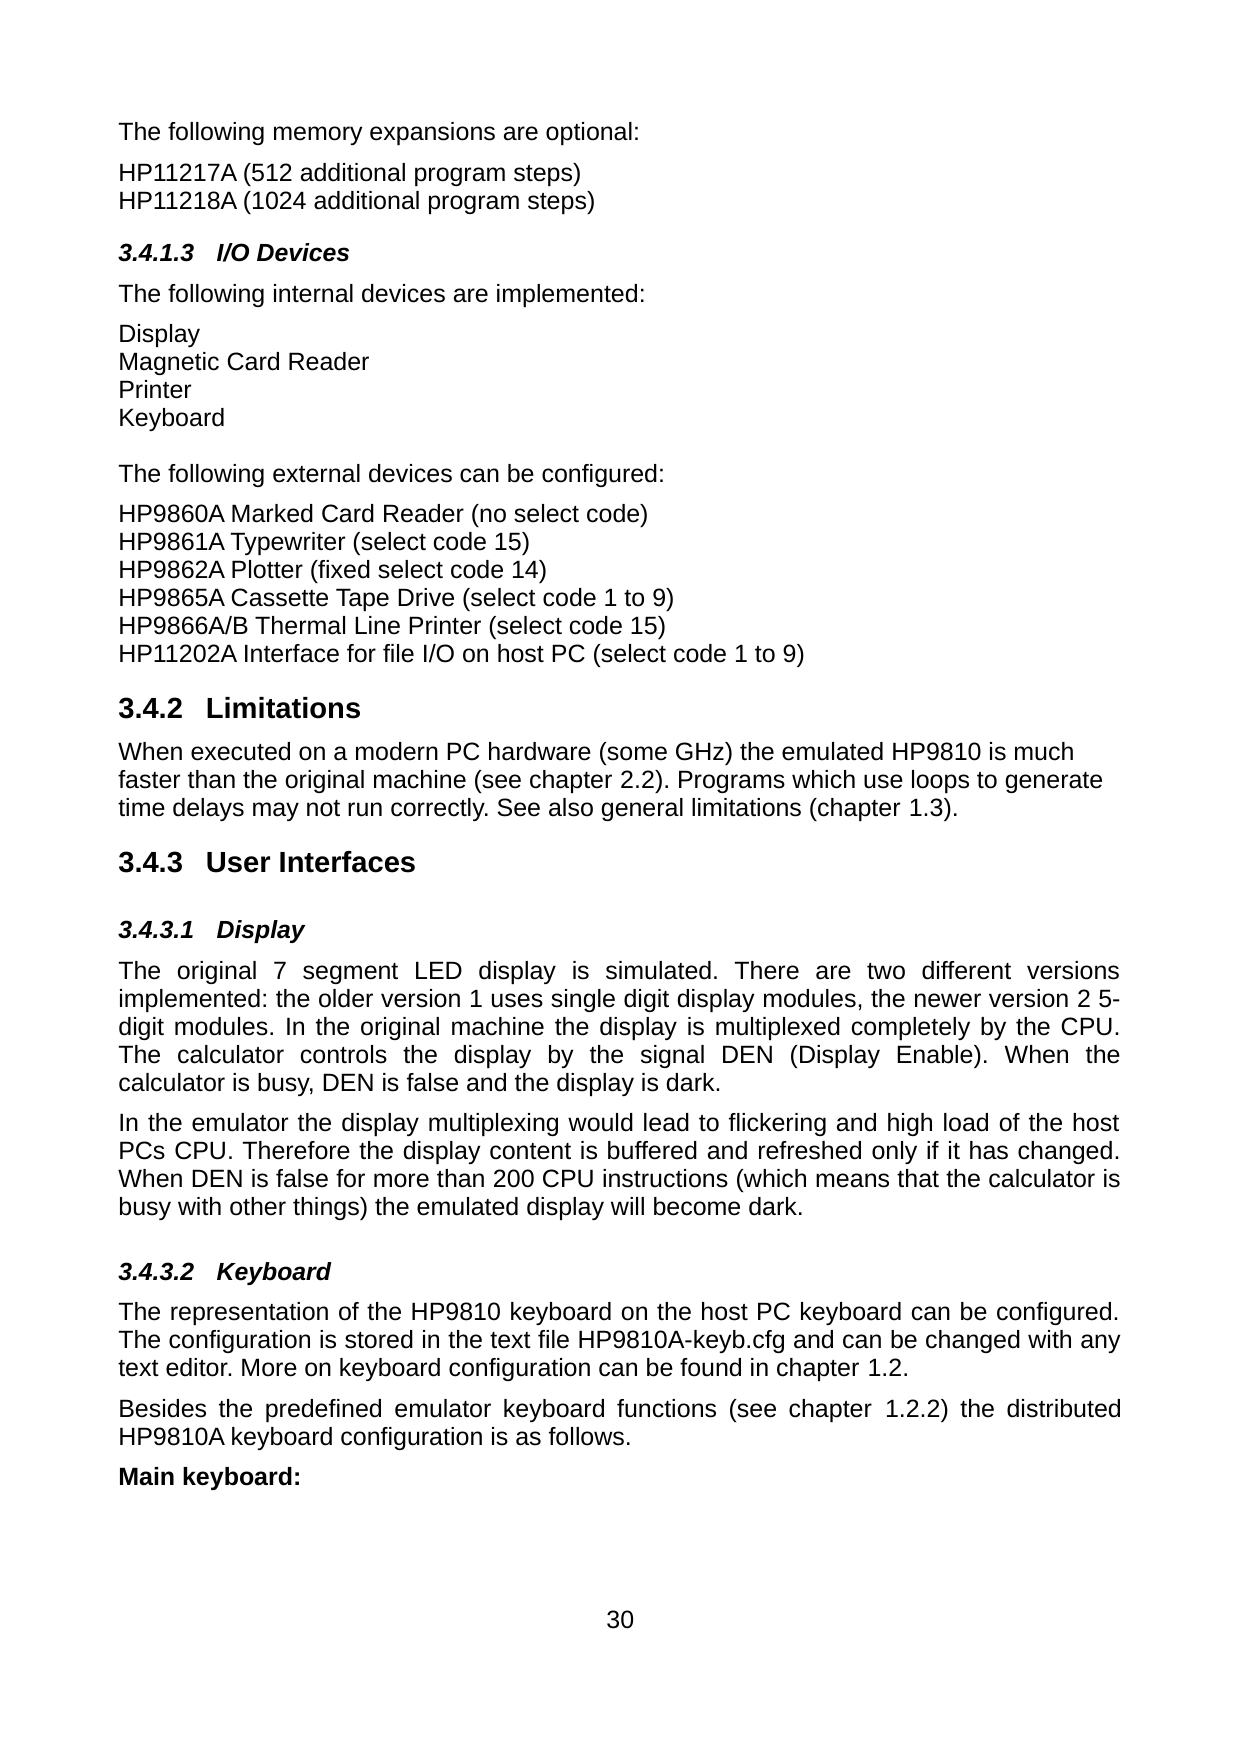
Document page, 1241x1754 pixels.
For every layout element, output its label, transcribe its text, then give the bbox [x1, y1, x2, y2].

text The following memory expansions are optional: [118, 118, 1122, 146]
subtitle Limitations [118, 692, 1122, 725]
text HP11202A Interface for file I/O on host PC (select code 1 to 9) [118, 639, 1122, 667]
text HP9865A Cassette Tape Drive (select code 1 to 9) [118, 584, 1122, 612]
text Printer [118, 376, 1122, 404]
text HP9860A Marked Card Reader (no select code) [118, 500, 1122, 528]
text When executed on a modern PC hardware (some GHz) the emulated HP9810 is much faster than the original machine (see chapter 2.2). Programs which use loops to generate time delays may not run correctly. See also general limitations (chapter 1.3). [118, 738, 1122, 821]
text HP11217A (512 additional program steps) [118, 158, 1122, 186]
text The representation of the HP9810 keyboard on the host PC keyboard can be configured. The configuration is stored in the text file HP9810A-keyb.cfg and can be changed with any text editor. More on keyboard configuration can be found in chapter 1.2. [118, 1298, 1122, 1382]
text Display [118, 320, 1122, 348]
text HP11218A (1024 additional program steps) [118, 186, 1122, 214]
text The following external devices can be configured: [118, 459, 1122, 487]
text Main keyboard: [118, 1463, 1122, 1491]
subtitle Keyboard [118, 1258, 1122, 1286]
subtitle User Interfaces [118, 846, 1122, 879]
subtitle I/O Devices [118, 239, 1122, 267]
text In the emulator the display multiplexing would lead to flickering and high load of the host PCs CPU. Therefore the display content is buffered and refreshed only if it has changed. When DEN is false for more than 200 CPU instructions (which means that the calculator is busy with other things) the emulated display will become dark. [118, 1109, 1122, 1220]
text Besides the predefined emulator keyboard functions (see chapter 1.2.2) the distributed HP9810A keyboard configuration is as follows. [118, 1394, 1122, 1450]
text HP9861A Typewriter (select code 15) [118, 528, 1122, 556]
text Keyboard [118, 404, 1122, 432]
text The original 7 segment LED display is simulated. There are two different versions implemented: the older version 1 uses single digit display modules, the newer version 2 5-digit modules. In the original machine the display is multiplexed completely by the CPU. The calculator controls the display by the signal DEN (Display Enable). When the calculator is busy, DEN is false and the display is dark. [118, 957, 1122, 1096]
text HP9866A/B Thermal Line Printer (select code 15) [118, 612, 1122, 639]
text The following internal devices are implemented: [118, 279, 1122, 307]
text Magnetic Card Reader [118, 348, 1122, 376]
text HP9862A Plotter (fixed select code 14) [118, 556, 1122, 584]
subtitle Display [118, 916, 1122, 944]
